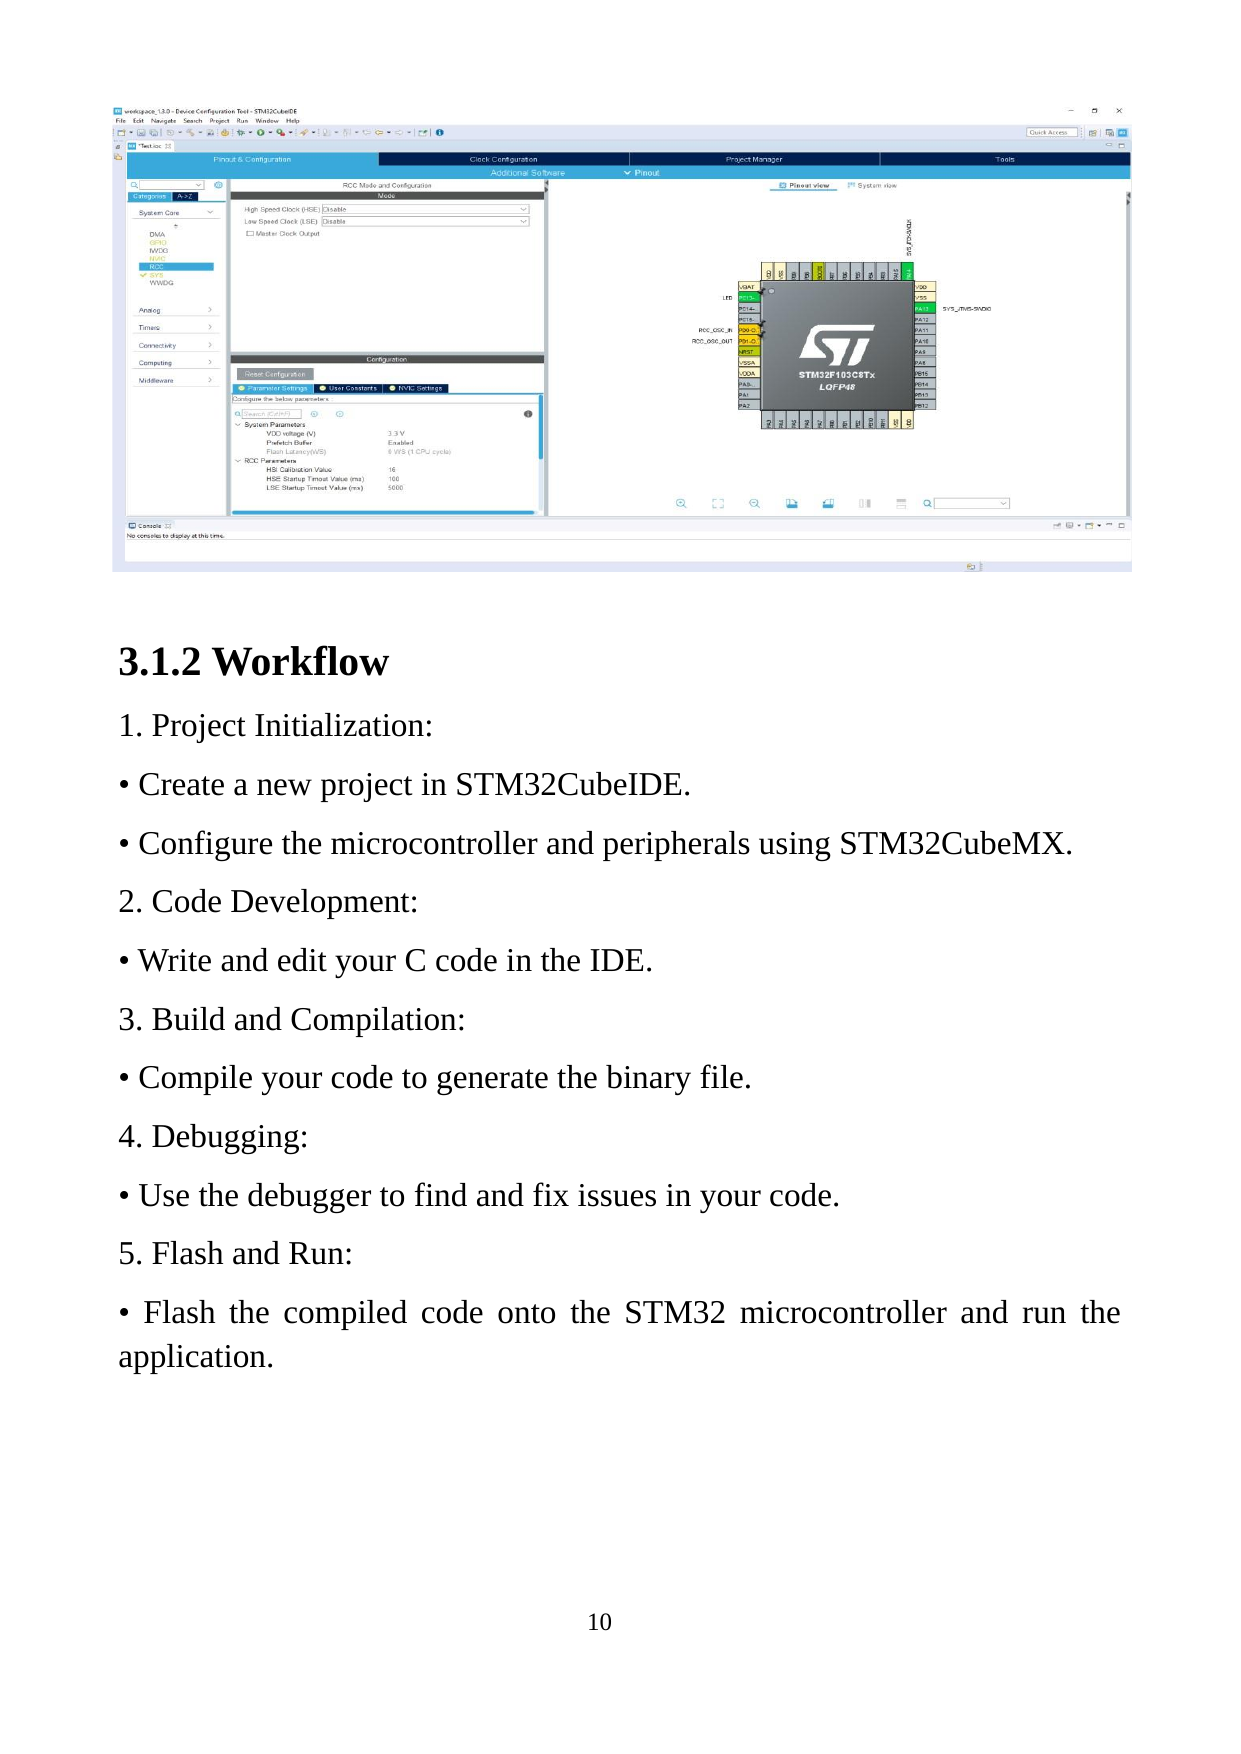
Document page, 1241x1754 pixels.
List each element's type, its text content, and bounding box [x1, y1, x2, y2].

text • Write and edit your C code in the IDE. [118, 940, 1122, 978]
text • Compile your code to generate the binary file. [118, 1057, 1122, 1096]
picture [112, 107, 1132, 572]
text 4. Debugging: [118, 1116, 1122, 1154]
text • Flash the compiled code onto the STM32 microcontroller and run the application. [118, 1292, 1122, 1374]
text • Use the debugger to find and fix issues in your code. [118, 1175, 1122, 1213]
text 5. Flash and Run: [118, 1233, 1122, 1272]
text 1. Project Initialization: [118, 706, 1122, 744]
text • Configure the microcontroller and peripherals using STM32CubeMX. [118, 823, 1122, 861]
text 3. Build and Compilation: [118, 999, 1122, 1037]
text 2. Code Development: [118, 882, 1122, 920]
text 3.1.2 Workflow [118, 636, 1122, 684]
text • Create a new project in STM32CubeIDE. [118, 764, 1122, 803]
